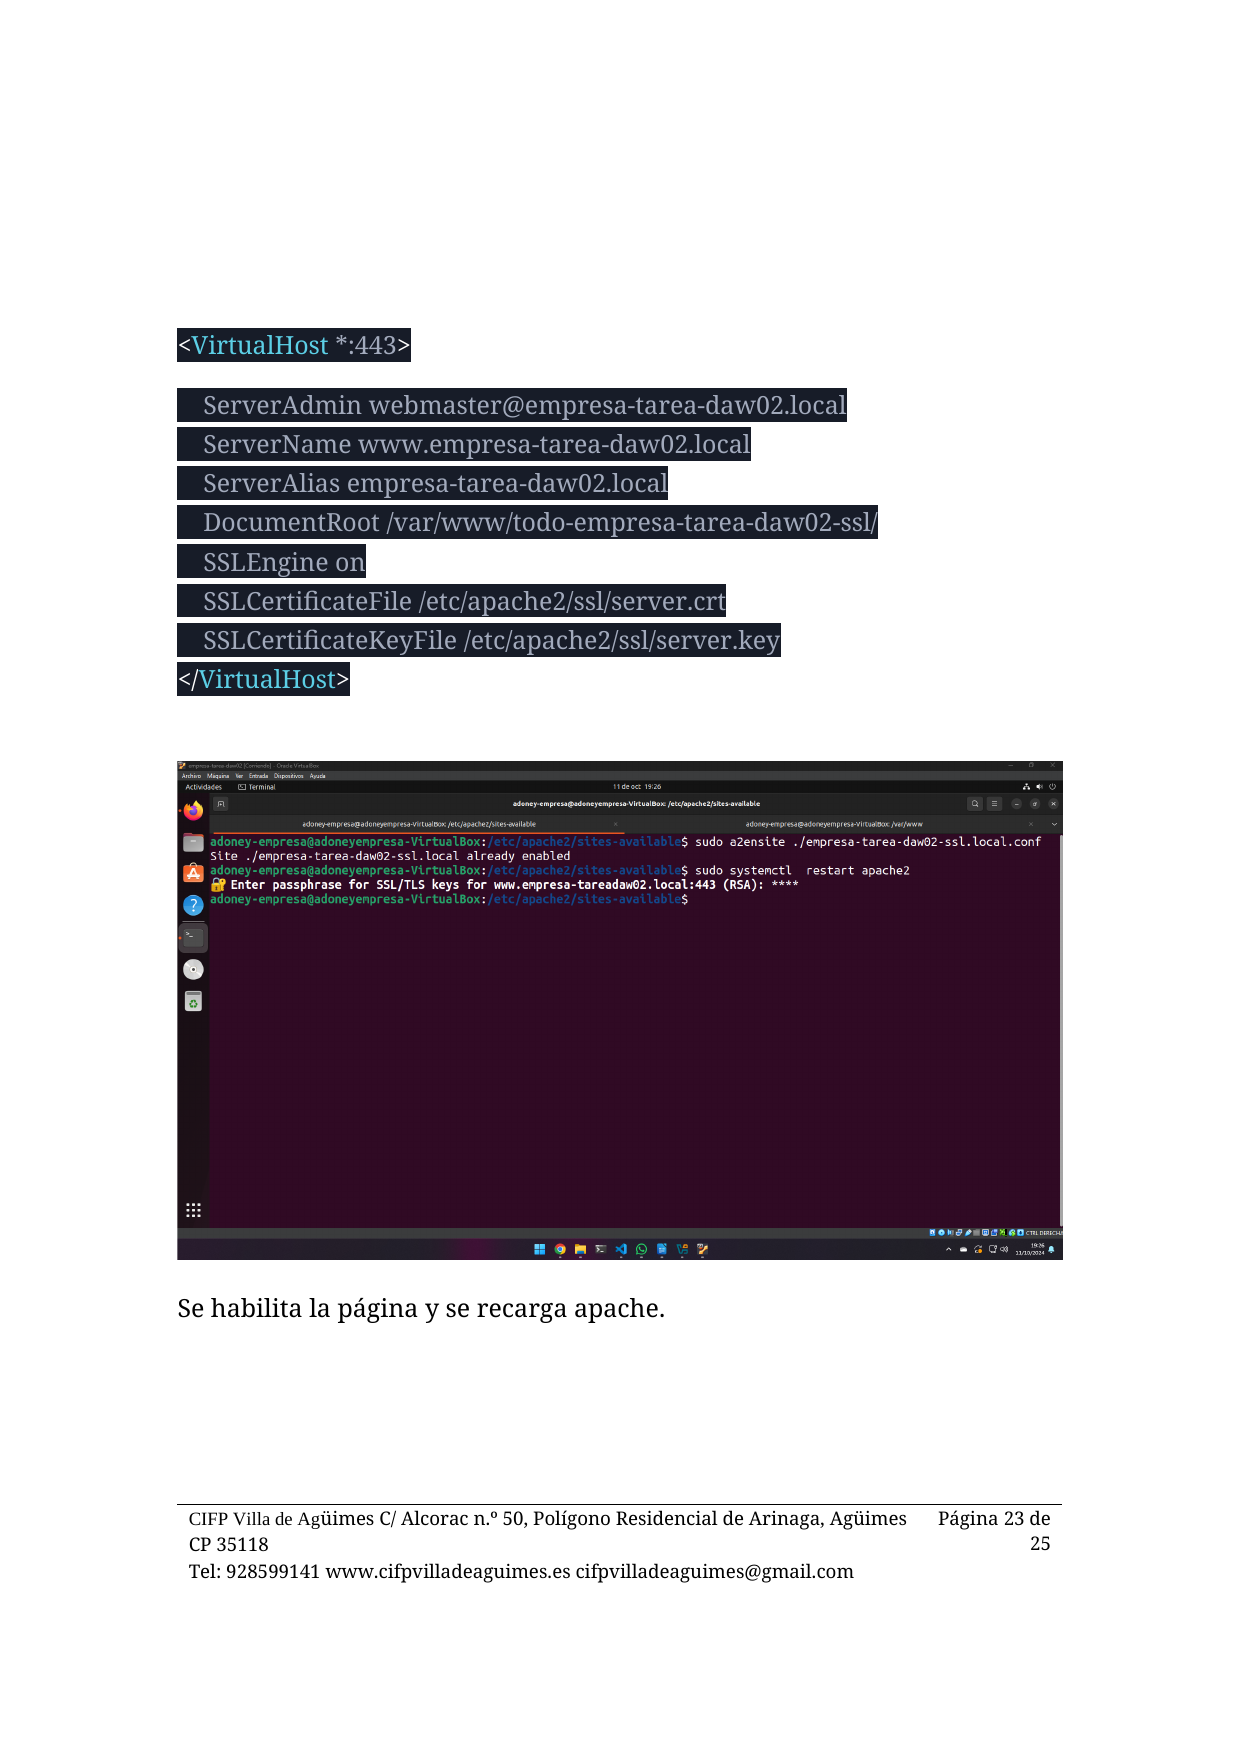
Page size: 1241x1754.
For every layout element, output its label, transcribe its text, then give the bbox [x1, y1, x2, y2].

text SSLEngine on [177, 544, 1063, 578]
text SSLCertificateFile /etc/apache2/ssl/server.crt [177, 583, 1063, 617]
picture [177, 761, 1063, 1260]
text ServerName www.empresa-tarea-daw02.local [177, 427, 1063, 461]
text ServerAdmin webmaster@empresa-tarea-daw02.local [177, 388, 1063, 422]
text </VirtualHost> [177, 662, 1063, 696]
text Se habilita la página y se recarga apache. [177, 1260, 1063, 1324]
text DocumentRoot /var/www/todo-empresa-tarea-daw02-ssl/ [177, 505, 1063, 539]
text ServerAlias empresa-tarea-daw02.local [177, 466, 1063, 500]
text SSLCertificateKeyFile /etc/apache2/ssl/server.key [177, 623, 1063, 657]
text <VirtualHost *:443> [177, 328, 1063, 362]
